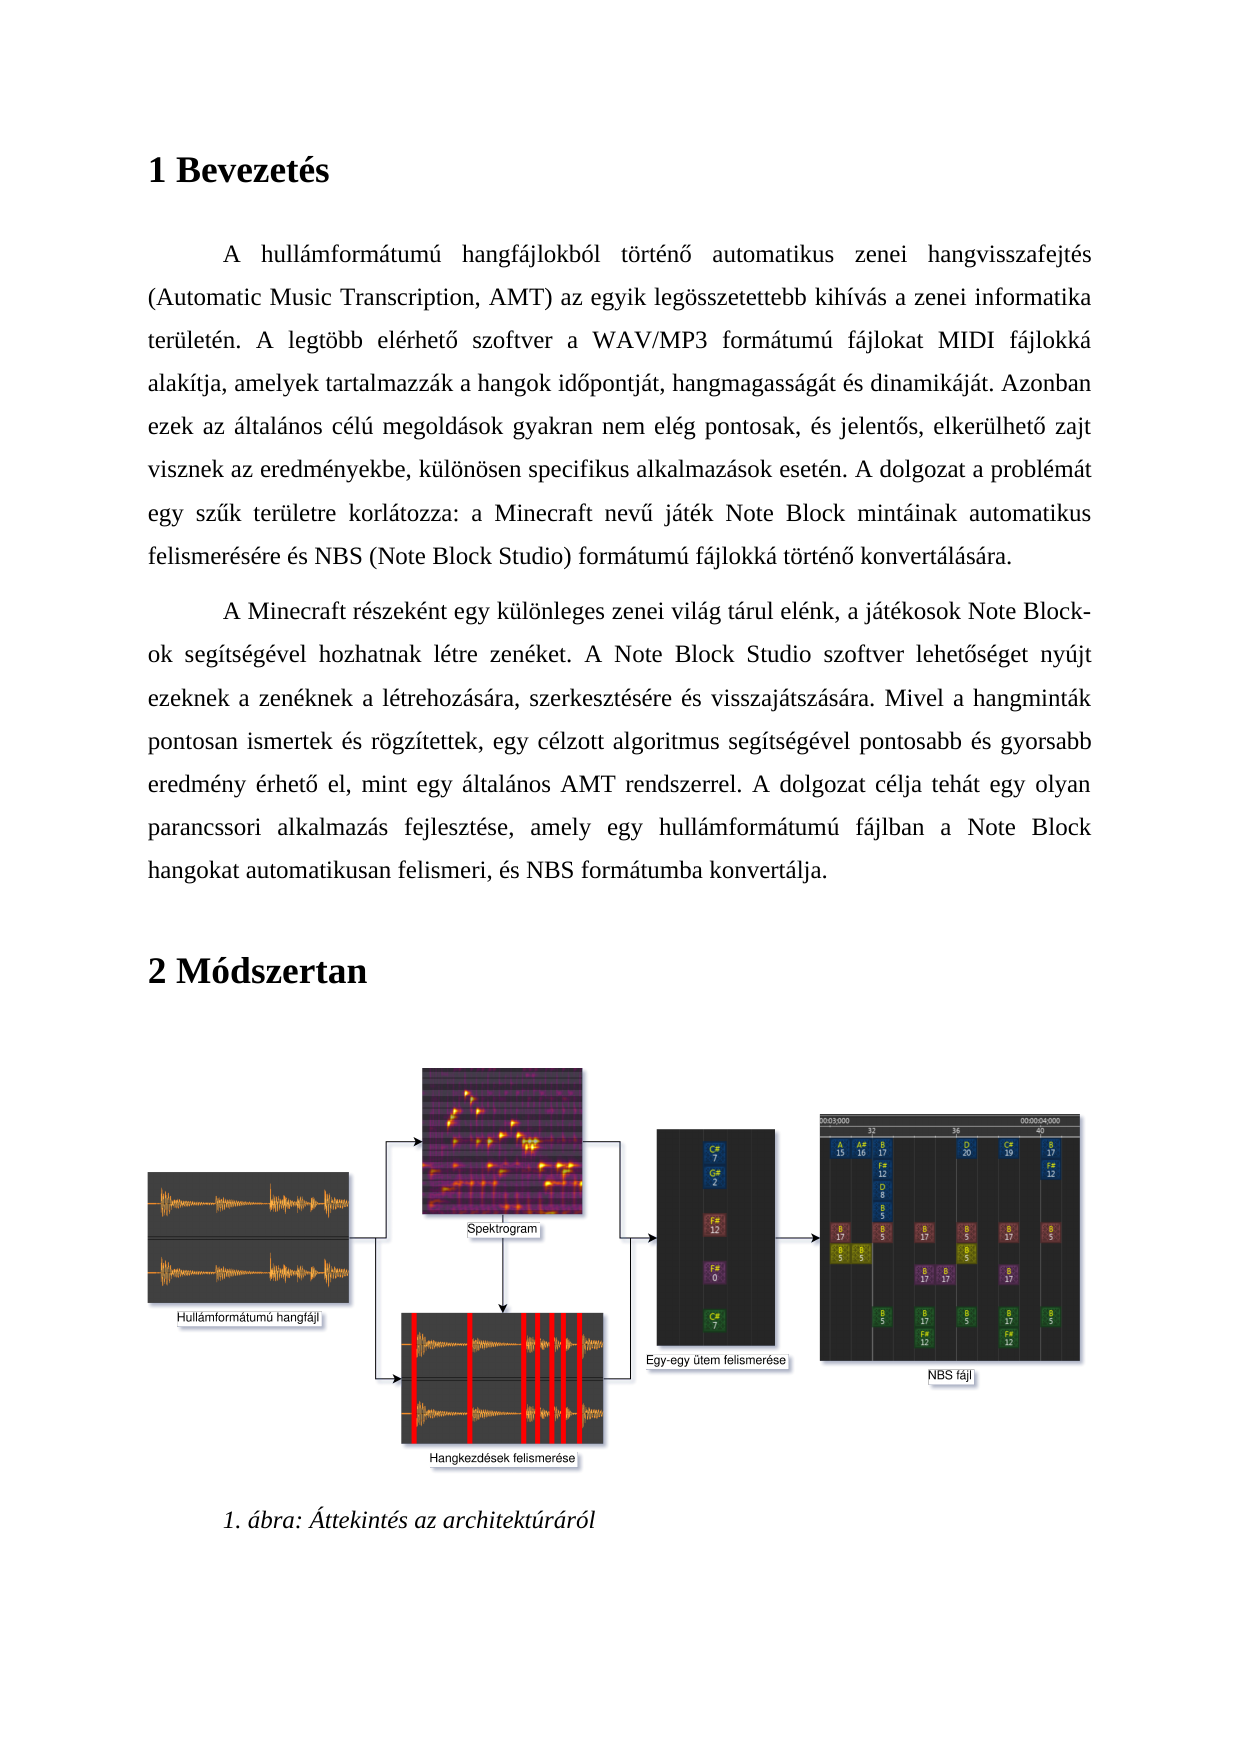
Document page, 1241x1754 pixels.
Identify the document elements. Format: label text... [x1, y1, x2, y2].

text A hullámformátumú hangfájlokból történő automatikus zenei hangvisszafejtés (Automatic Music Transcription, AMT) az egyik legösszetettebb kihívás a zenei informatika területén. A legtöbb elérhető szoftver a WAV/MP3 formátumú fájlokat MIDI fájlokká alakítja, amelyek tartalmazzák a hangok időpontját, hangmagasságát és dinamikáját. Azonban ezek az általános célú megoldások gyakran nem elég pontosak, és jelentős, elkerülhető zajt visznek az eredményekbe, különösen specifikus alkalmazások esetén. A dolgozat a problémát egy szűk területre korlátozza: a Minecraft nevű játék Note Block mintáinak automatikus felismerésére és NBS (Note Block Studio) formátumú fájlokká történő konvertálására. [148, 239, 1092, 569]
text A Minecraft részeként egy különleges zenei világ tárul elénk, a játékosok Note Block-ok segítségével hozhatnak létre zenéket. A Note Block Studio szoftver lehetőséget nyújt ezeknek a zenéknek a létrehozására, szerkesztésére és visszajátszására. Mivel a hangminták pontosan ismertek és rögzítettek, egy célzott algoritmus segítségével pontosabb és gyorsabb eredmény érhető el, mint egy általános AMT rendszerrel. A dolgozat célja tehát egy olyan parancssori alkalmazás fejlesztése, amely egy hullámformátumú fájlban a Note Block hangokat automatikusan felismeri, és NBS formátumba konvertálja. [148, 596, 1092, 884]
picture [147, 1068, 1093, 1478]
subtitle Módszertan [148, 949, 1092, 992]
subtitle Bevezetés [148, 148, 1092, 191]
text 1. ábra: Áttekintés az architektúráról [148, 1478, 1092, 1534]
